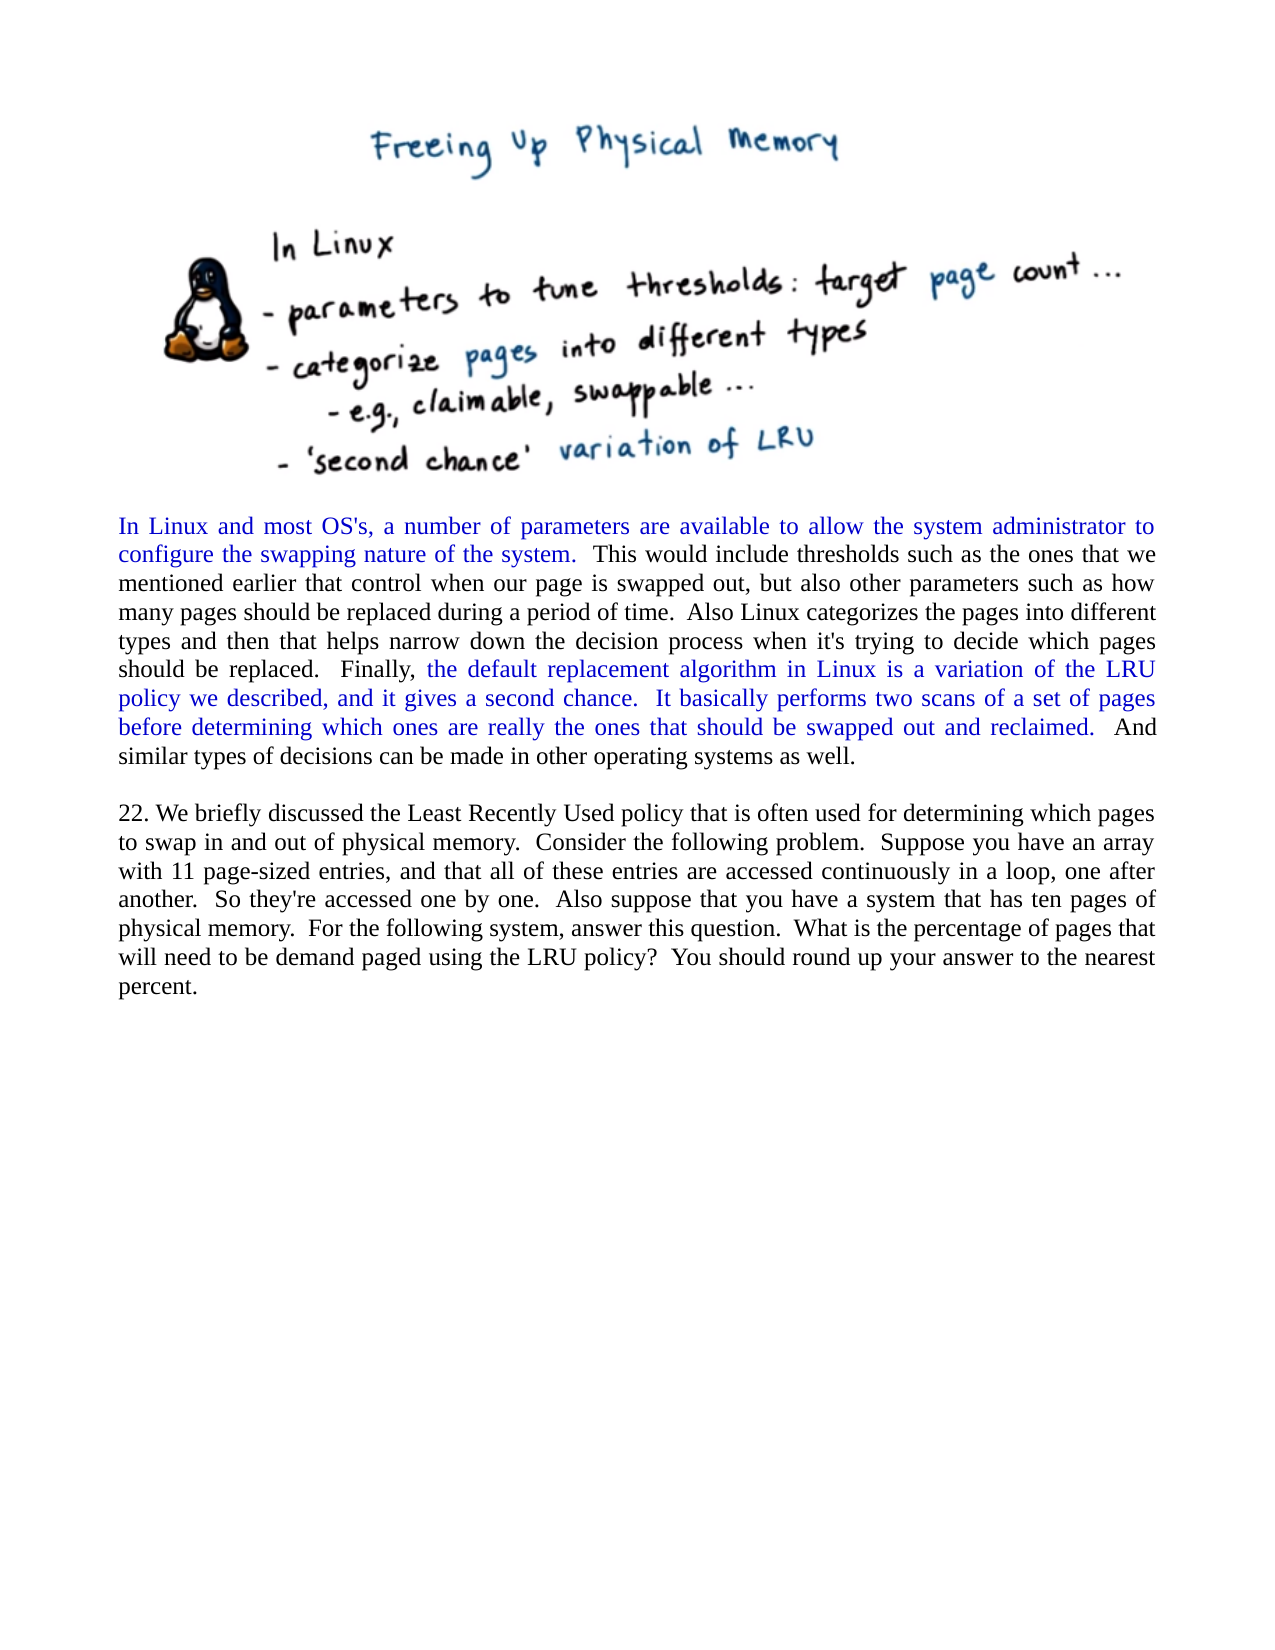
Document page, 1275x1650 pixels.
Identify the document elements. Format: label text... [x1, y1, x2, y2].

picture [118, 118, 1157, 482]
text In Linux and most OS's, a number of parameters are available to allow the system administrator to configure the swapping nature of the system. This would include thresholds such as the ones that we mentioned earlier that control when our page is swapped out, but also other parameters such as how many pages should be replaced during a period of time. Also Linux categorizes the pages into different types and then that helps narrow down the decision process when it's trying to decide which pages should be replaced. Finally, the default replacement algorithm in Linux is a variation of the LRU policy we described, and it gives a second chance. It basically performs two scans of a set of pages before determining which ones are really the ones that should be swapped out and reclaimed. And similar types of decisions can be made in other operating systems as well. [118, 511, 1157, 769]
text 22. We briefly discussed the Least Recently Used policy that is often used for determining which pages to swap in and out of physical memory. Consider the following problem. Suppose you have an array with 11 page-sized entries, and that all of these entries are accessed continuously in a loop, one after another. So they're accessed one by one. Also suppose that you have a system that has ten pages of physical memory. For the following system, answer this question. What is the percentage of pages that will need to be demand paged using the LRU policy? You should round up your answer to the nearest percent. [118, 798, 1157, 999]
